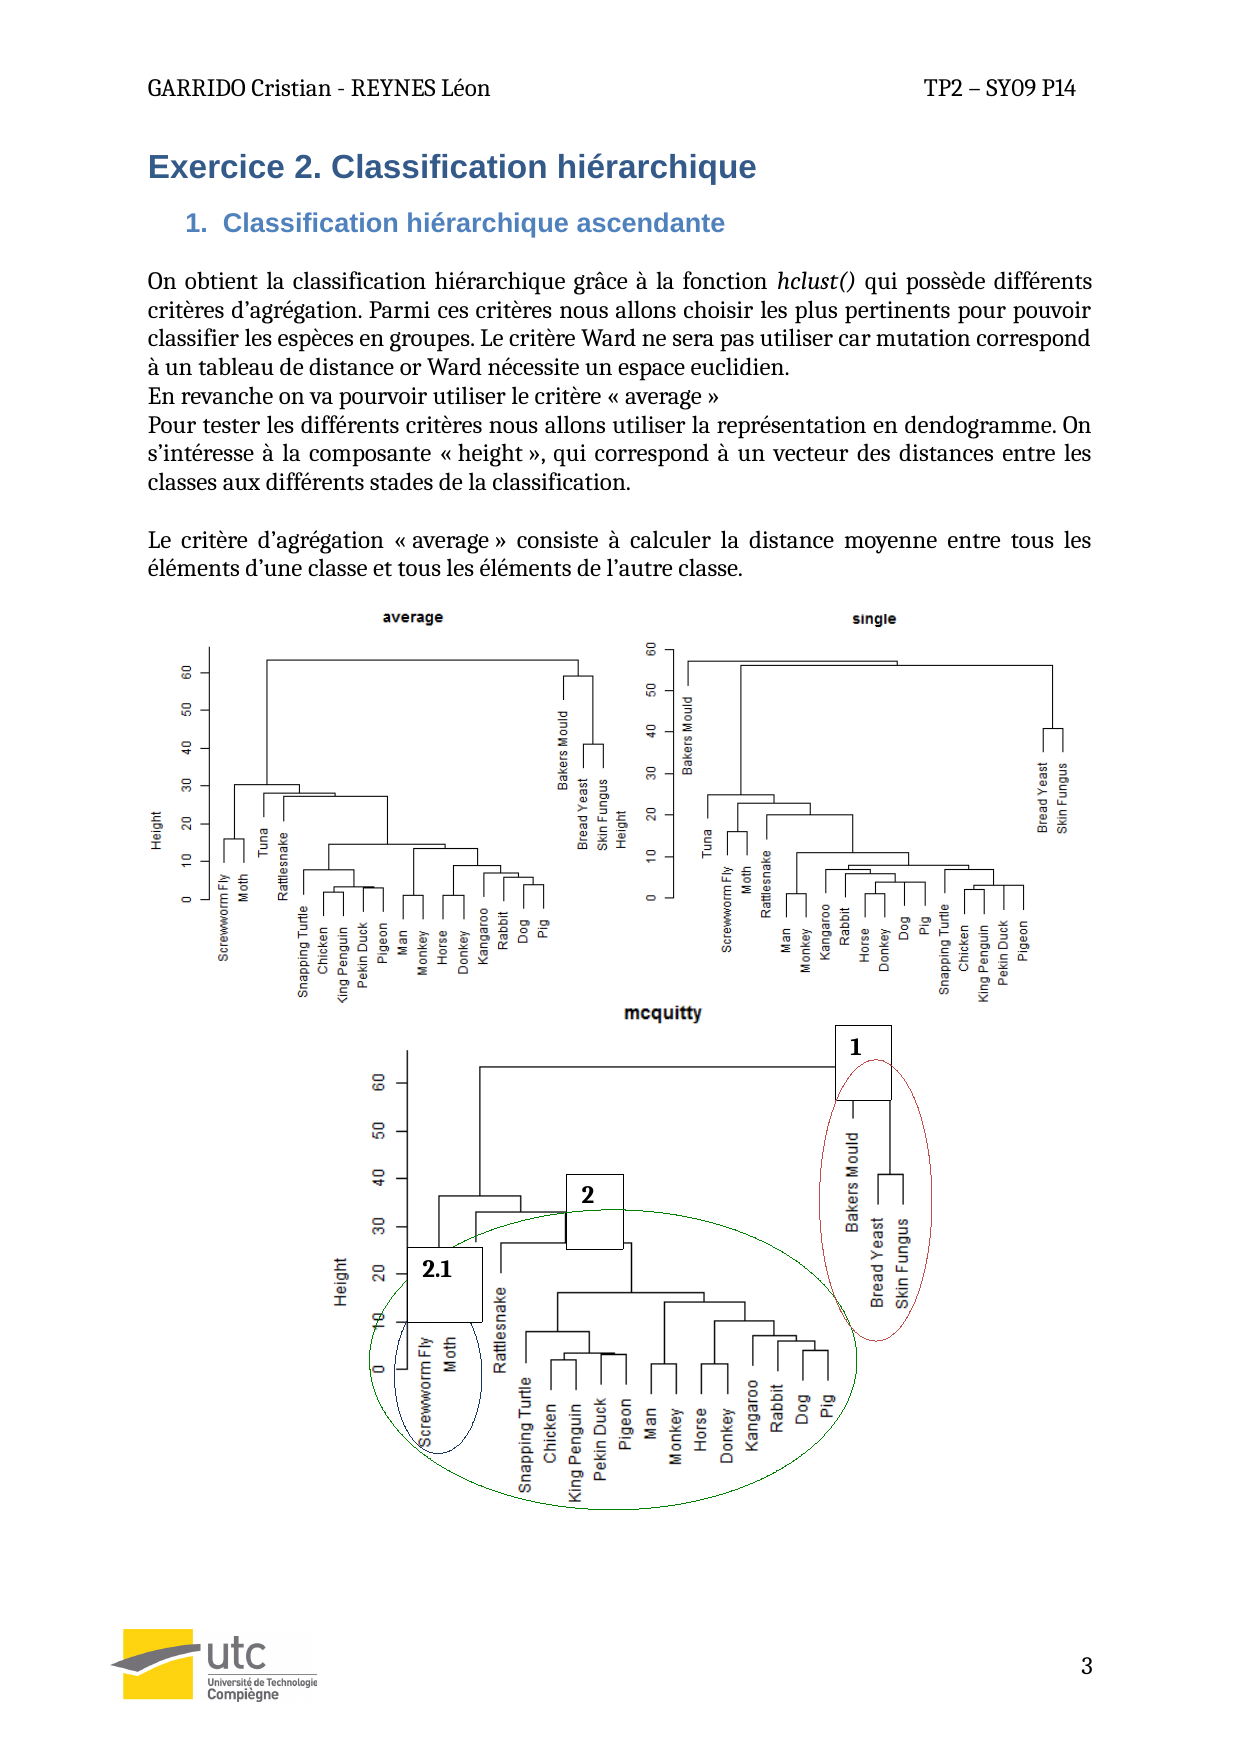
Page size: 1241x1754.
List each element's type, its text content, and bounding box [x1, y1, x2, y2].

text En revanche on va pourvoir utiliser le critère « average » [148, 382, 1093, 411]
text Pour tester les différents critères nous allons utiliser la représentation en dendogramme. On s’intéresse à la composante « height », qui correspond à un vecteur des distances entre les classes aux différents stades de la classification. [148, 411, 1093, 497]
text 2.1 [422, 1255, 467, 1284]
text 2 [581, 1181, 607, 1210]
subtitle Exercice 2. Classification hiérarchique [148, 148, 1093, 186]
text Le critère d’agrégation « average » consiste à calculer la distance moyenne entre tous les éléments d’une classe et tous les éléments de l’autre classe. [148, 526, 1093, 583]
picture [147, 611, 1072, 1503]
text 1 [850, 1033, 876, 1062]
subtitle Classification hiérarchique ascendante [185, 207, 1093, 238]
text On obtient la classification hiérarchique grâce à la fonction hclust() qui possède différents critères d’agrégation. Parmi ces critères nous allons choisir les plus pertinents pour pouvoir classifier les espèces en groupes. Le critère Ward ne sera pas utiliser car mutation correspond à un tableau de distance or Ward nécessite un espace euclidien. [148, 267, 1093, 382]
picture [110, 1629, 318, 1702]
